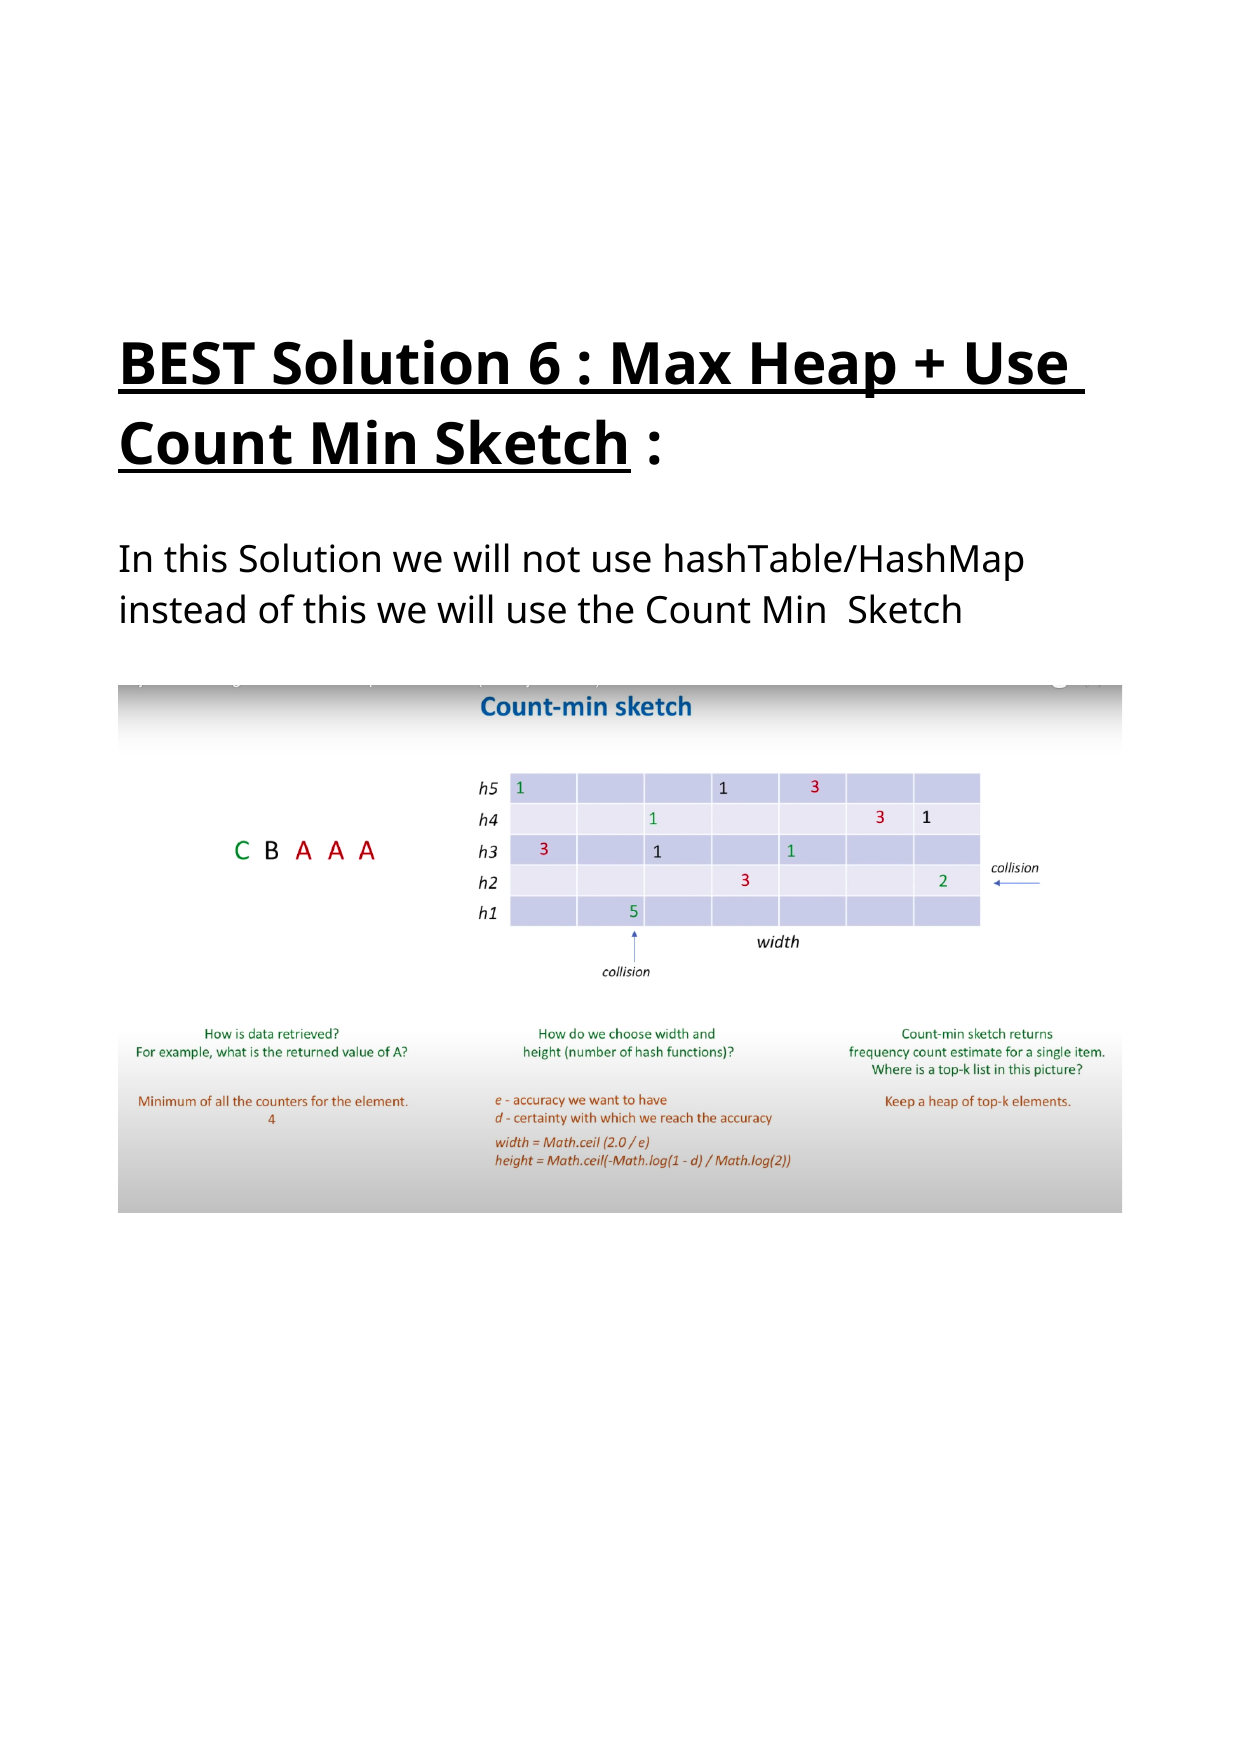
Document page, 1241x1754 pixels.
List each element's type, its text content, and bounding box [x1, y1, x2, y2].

picture [118, 685, 1123, 1213]
text In this Solution we will not use hashTable/HashMap instead of this we will use the Count Min Sketch [118, 532, 1122, 634]
text BEST Solution 6 : Max Heap + Use Count Min Sketch : [118, 322, 1122, 481]
